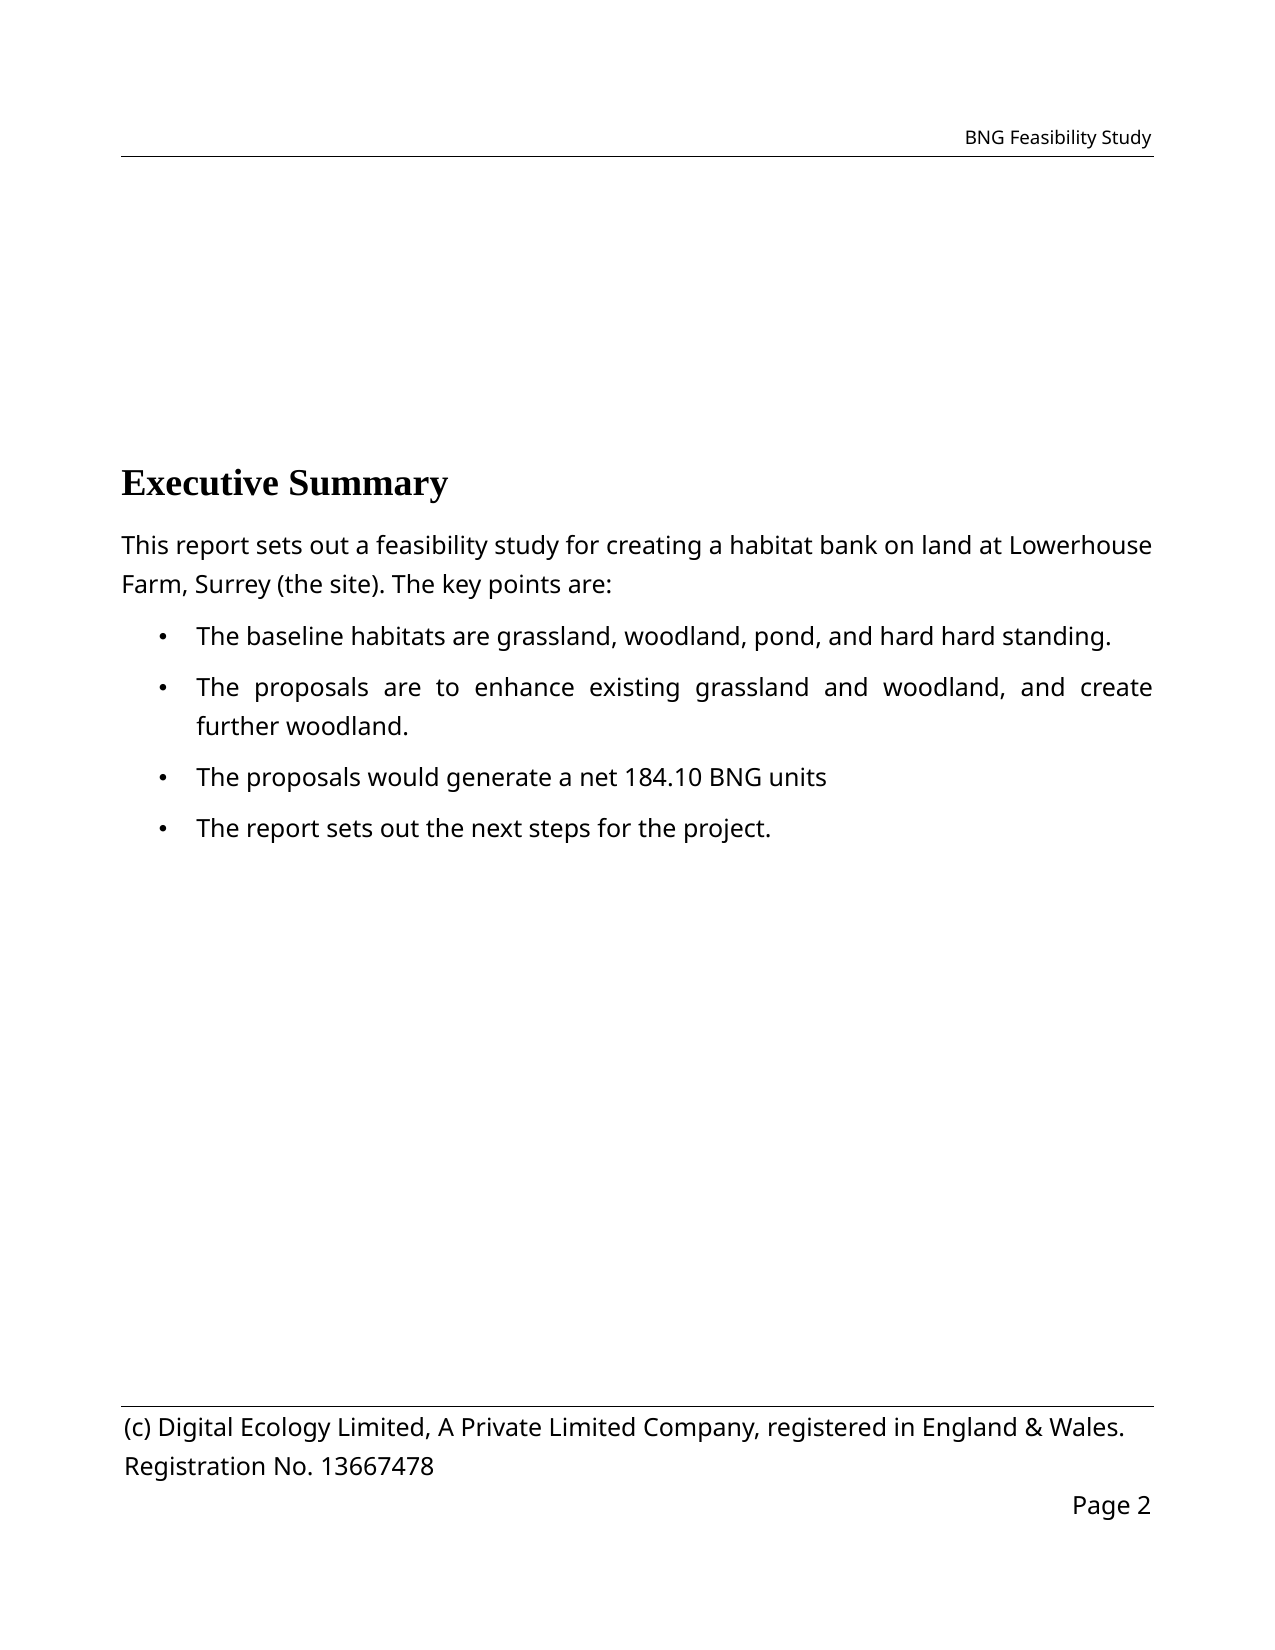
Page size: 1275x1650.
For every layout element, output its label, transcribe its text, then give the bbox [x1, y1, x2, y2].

subtitle Executive Summary [121, 459, 1154, 503]
text This report sets out a feasibility study for creating a habitat bank on land at Lowerhouse Farm, Surrey (the site). The key points are: [121, 528, 1154, 601]
list The proposals are to enhance existing grassland and woodland, and create further woodland. [158, 669, 1154, 742]
list The proposals would generate a net 184.10 BNG units [158, 759, 1154, 793]
list The baseline habitats are grassland, woodland, pond, and hard hard standing. [158, 618, 1154, 652]
list The report sets out the next steps for the project. [158, 811, 1154, 844]
